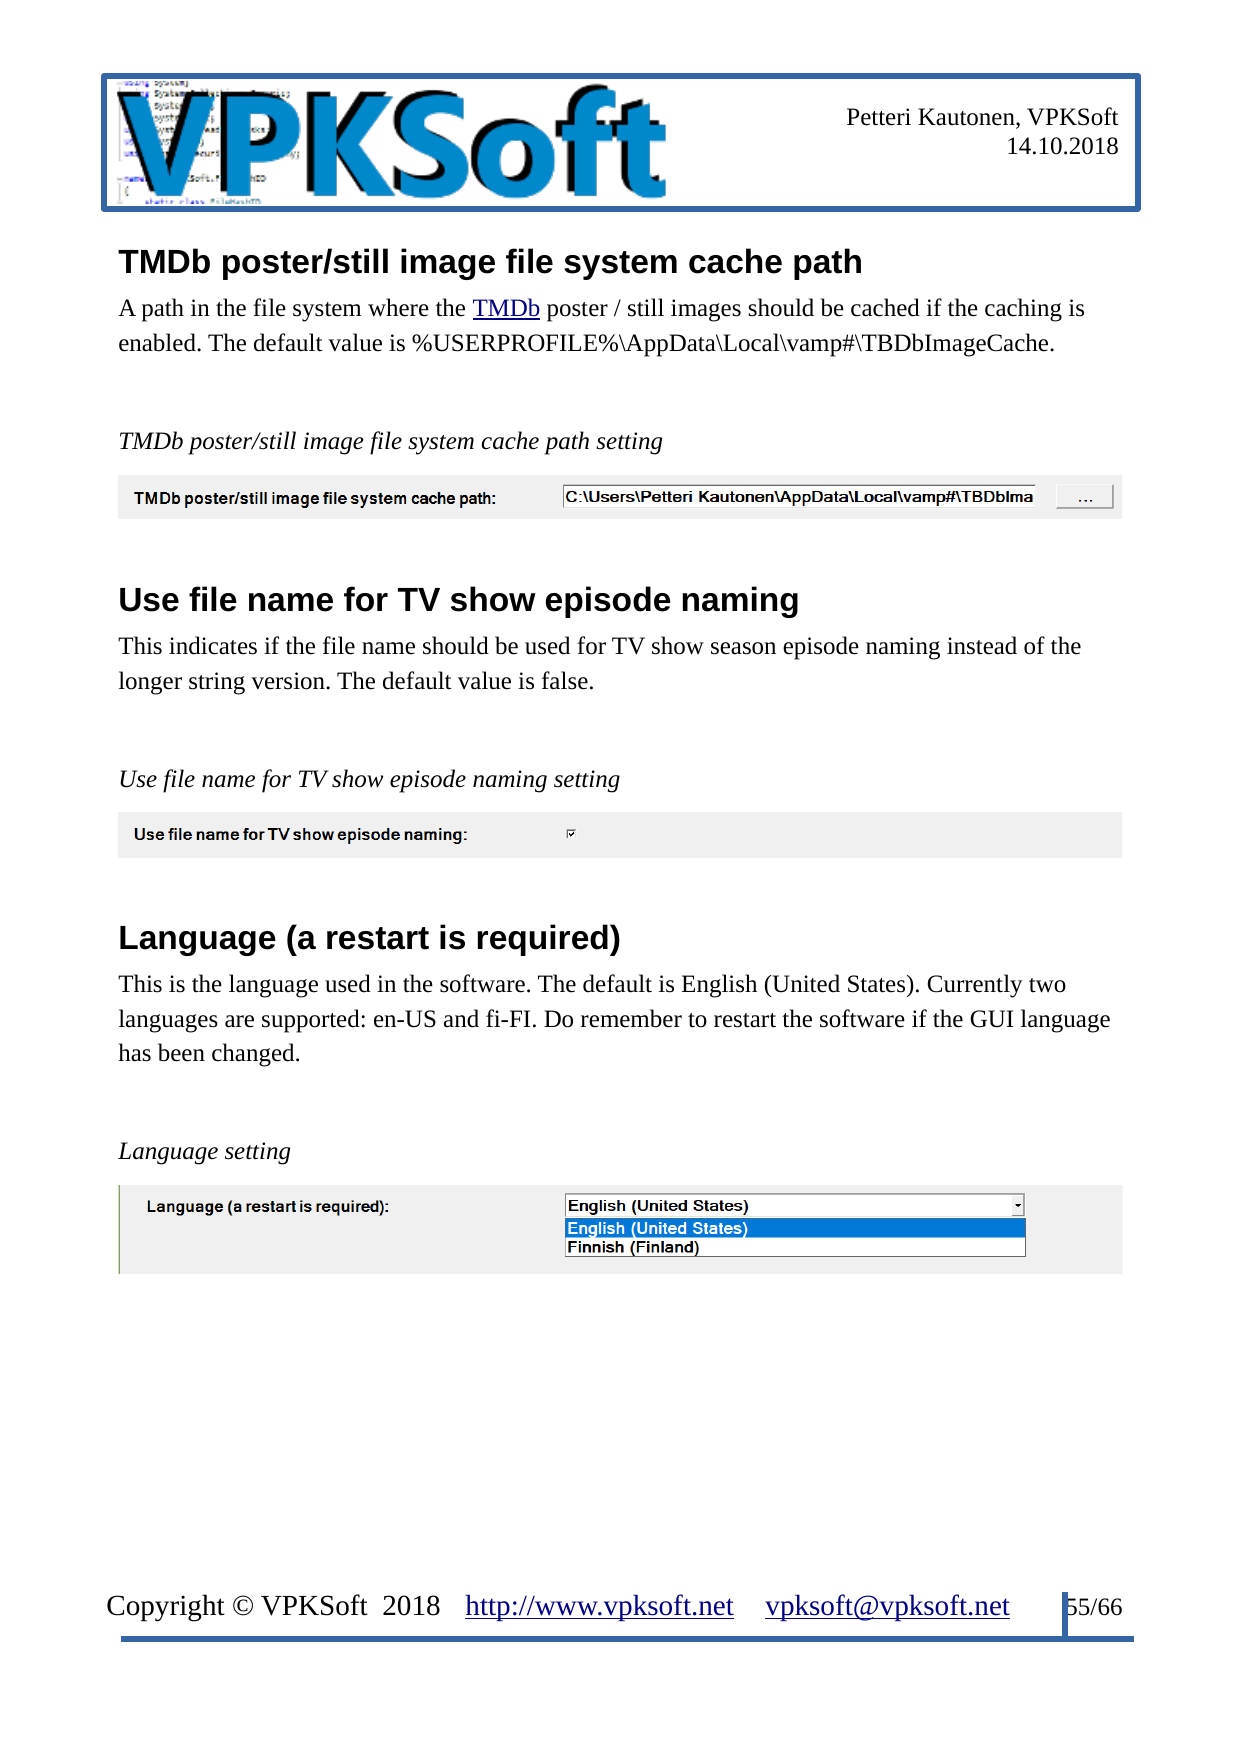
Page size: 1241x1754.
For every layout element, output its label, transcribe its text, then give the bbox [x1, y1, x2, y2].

text A path in the file system where the TMDb poster / still images should be cached if the caching is enabled. The default value is %USERPROFILE%\AppData\Local\vamp#\TBDbImageCache. [118, 293, 1122, 356]
picture [118, 812, 1123, 858]
picture [118, 475, 1123, 519]
text This is the language used in the software. The default is English (United States). Currently two languages are supported: en-US and fi-FI. Do remember to restart the software if the GUI language has been changed. [118, 969, 1122, 1067]
text Language setting [118, 1136, 1122, 1165]
subtitle Use file name for TV show episode naming [118, 580, 1122, 619]
text Use file name for TV show episode naming setting [118, 764, 1122, 793]
text TMDb poster/still image file system cache path setting [118, 426, 1122, 454]
subtitle Language (a restart is required) [118, 918, 1122, 957]
subtitle TMDb poster/still image file system cache path [118, 242, 1122, 281]
picture [116, 81, 672, 204]
text This indicates if the file name should be used for TV show season episode naming instead of the longer string version. The default value is false. [118, 631, 1122, 694]
picture [118, 1185, 1123, 1274]
